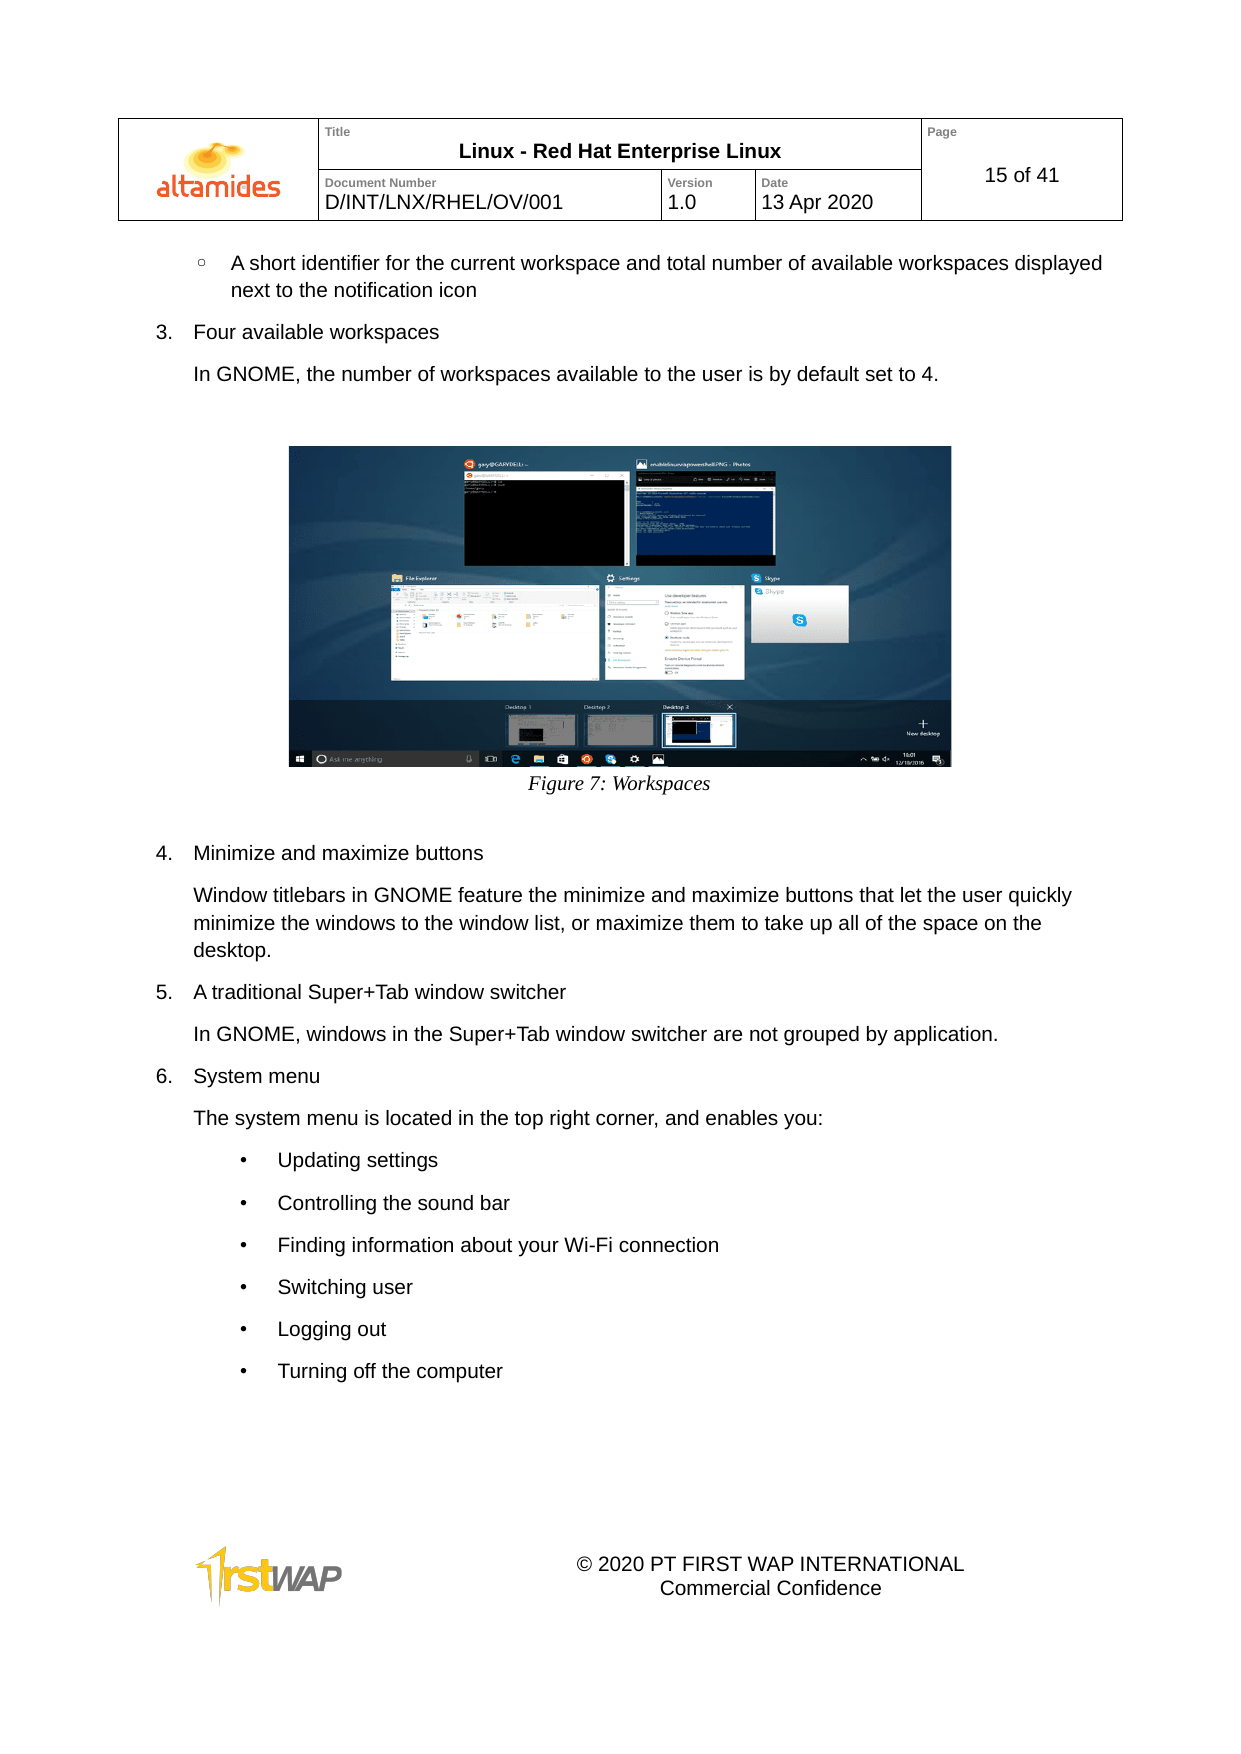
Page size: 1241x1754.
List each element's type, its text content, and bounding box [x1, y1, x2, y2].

list Minimize and maximize buttons [156, 841, 1122, 865]
list A traditional Super+Tab window switcher [156, 980, 1122, 1004]
list Four available workspaces [156, 320, 1122, 344]
text Figure 7: Workspaces [289, 767, 951, 795]
list Logging out [240, 1317, 1122, 1341]
list Finding information about your Wi-Fi connection [240, 1233, 1122, 1257]
list Controlling the sound bar [240, 1190, 1122, 1214]
list Updating settings [240, 1148, 1122, 1172]
list The system menu is located in the top right corner, and enables you: [156, 1106, 1122, 1130]
list A short identifier for the current workspace and total number of available workspaces displayed next to the notification icon [193, 250, 1122, 302]
picture [195, 1546, 342, 1607]
list Switching user [240, 1275, 1122, 1299]
list Turning off the computer [240, 1359, 1122, 1383]
list In GNOME, windows in the Super+Tab window switcher are not grouped by application. [156, 1022, 1122, 1046]
picture [288, 446, 952, 767]
list Window titlebars in GNOME feature the minimize and maximize buttons that let the user quickly minimize the windows to the window list, or maximize them to take up all of the space on the desktop. [156, 883, 1122, 962]
list In GNOME, the number of workspaces available to the user is by default set to 4. [156, 362, 1122, 386]
list System menu [156, 1064, 1122, 1088]
